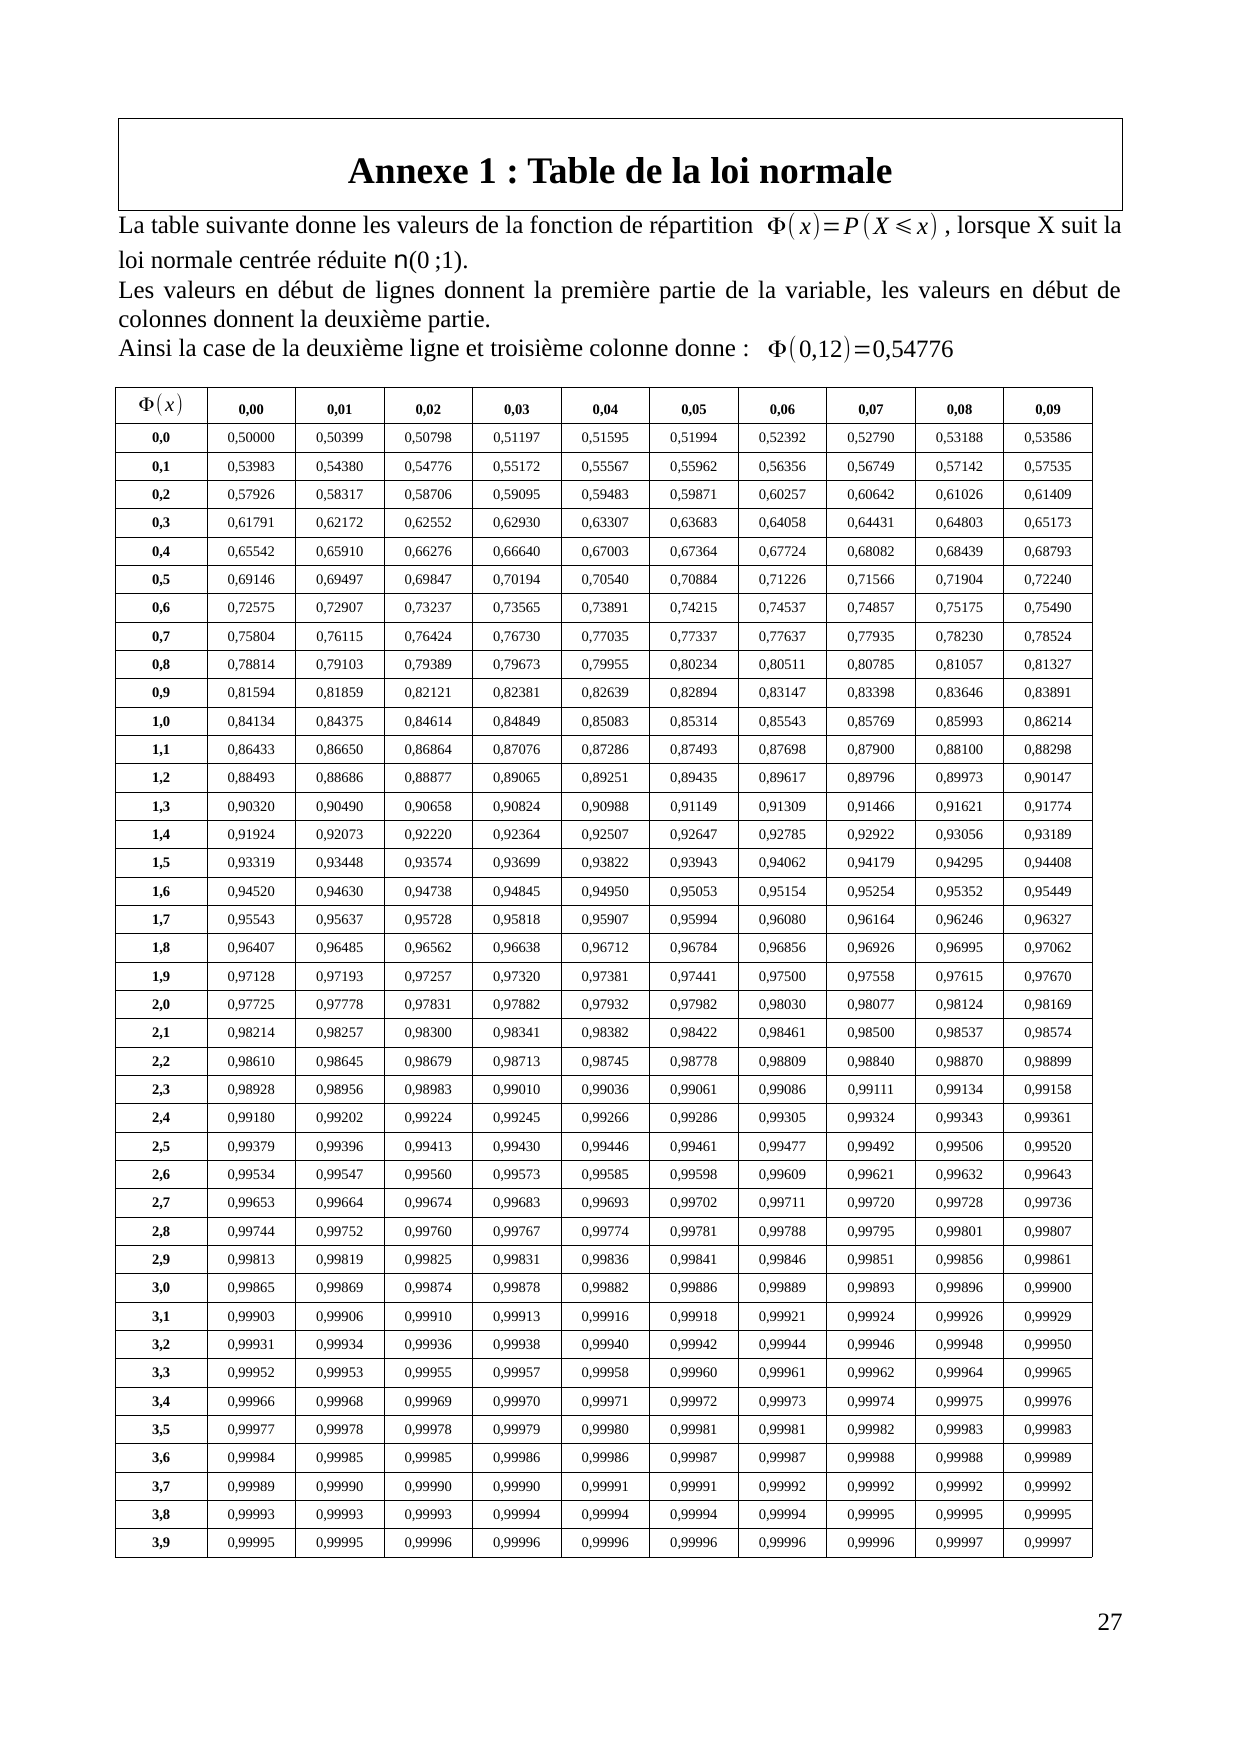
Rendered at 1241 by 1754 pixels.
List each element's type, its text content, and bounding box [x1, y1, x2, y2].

table_cell 0,91621 [916, 793, 1003, 820]
table_cell 0,1 [116, 453, 207, 480]
table_cell 0,99968 [296, 1388, 384, 1415]
table_cell 0,99994 [650, 1501, 738, 1528]
table_cell 0,99461 [650, 1133, 738, 1160]
table_cell 0,66276 [385, 538, 472, 565]
table_cell 0,61791 [208, 509, 295, 537]
table_cell 0,91149 [650, 793, 738, 820]
table_cell 0,99965 [1004, 1359, 1092, 1387]
table_header 0,06 [739, 388, 826, 423]
table_cell 0,99674 [385, 1189, 472, 1217]
table_cell 3,6 [116, 1444, 207, 1472]
table_cell 0,99974 [827, 1388, 915, 1415]
table_cell 0,99653 [208, 1189, 295, 1217]
table_cell 0,79103 [296, 651, 384, 678]
table_cell 0,99973 [739, 1388, 826, 1415]
table_cell 0,66640 [473, 538, 561, 565]
table_cell 1,1 [116, 736, 207, 763]
table_cell 0,99643 [1004, 1161, 1092, 1188]
table_cell 2,1 [116, 1019, 207, 1047]
table_cell 2,2 [116, 1048, 207, 1075]
table_cell 0,99990 [385, 1473, 472, 1500]
table_cell 3,2 [116, 1331, 207, 1358]
table_cell 0,99988 [827, 1444, 915, 1472]
table_cell 0,93574 [385, 849, 472, 877]
table_cell 1,2 [116, 764, 207, 792]
table_cell 0,99938 [473, 1331, 561, 1358]
table_cell 0,59095 [473, 481, 561, 508]
table_cell 0,99926 [916, 1303, 1003, 1330]
table_cell 0,99989 [1004, 1444, 1092, 1472]
table_cell 0,94062 [739, 849, 826, 877]
table_cell 0,99361 [1004, 1104, 1092, 1132]
table_cell 0,99981 [739, 1416, 826, 1443]
table_cell 0,99990 [473, 1473, 561, 1500]
table_cell 0,86864 [385, 736, 472, 763]
table_cell 0,84134 [208, 708, 295, 735]
table_cell 0,63307 [562, 509, 649, 537]
table_cell 0,99980 [562, 1416, 649, 1443]
table_cell 0,75175 [916, 594, 1003, 622]
table_cell 0,99760 [385, 1218, 472, 1245]
table_cell 0,96080 [739, 906, 826, 933]
table_cell 0,97062 [1004, 934, 1092, 962]
table_cell 0,99991 [650, 1473, 738, 1500]
table_cell 0,95254 [827, 878, 915, 905]
table_cell 0,99413 [385, 1133, 472, 1160]
table_cell 0,92364 [473, 821, 561, 848]
table_cell 0,99964 [916, 1359, 1003, 1387]
table_cell 0,87493 [650, 736, 738, 763]
table_cell 0,99992 [1004, 1473, 1092, 1500]
table_cell 0,82121 [385, 679, 472, 707]
table_cell 0,9 [116, 679, 207, 707]
table_cell 0,99061 [650, 1076, 738, 1103]
table_cell 0,65173 [1004, 509, 1092, 537]
table_cell 0,91774 [1004, 793, 1092, 820]
table_cell 0,99996 [473, 1529, 561, 1557]
table_cell 0,2 [116, 481, 207, 508]
table_header [116, 388, 207, 423]
table_cell 0,96327 [1004, 906, 1092, 933]
table_cell 2,7 [116, 1189, 207, 1217]
table_cell 0,99971 [562, 1388, 649, 1415]
table_cell 0,99180 [208, 1104, 295, 1132]
table_cell 0,77637 [739, 623, 826, 650]
table_cell 0,97257 [385, 963, 472, 990]
table_cell 0,89065 [473, 764, 561, 792]
table_cell 2,6 [116, 1161, 207, 1188]
table_cell 0,72240 [1004, 566, 1092, 593]
table_cell 0,71566 [827, 566, 915, 593]
table_cell 0,5 [116, 566, 207, 593]
table_cell 0,99953 [296, 1359, 384, 1387]
table_cell 0,99995 [296, 1529, 384, 1557]
table_cell 1,3 [116, 793, 207, 820]
table_cell 0,99991 [562, 1473, 649, 1500]
table_cell 0,99744 [208, 1218, 295, 1245]
table_cell 0,99893 [827, 1274, 915, 1302]
table_cell 0,99836 [562, 1246, 649, 1273]
table_cell 0,81859 [296, 679, 384, 707]
table_cell 2,0 [116, 991, 207, 1018]
table_cell 0,99882 [562, 1274, 649, 1302]
table_cell 0,57535 [1004, 453, 1092, 480]
table_cell 0,90147 [1004, 764, 1092, 792]
table_cell 0,99324 [827, 1104, 915, 1132]
table_cell 0,61026 [916, 481, 1003, 508]
table_cell 0,69146 [208, 566, 295, 593]
table_cell 0,98778 [650, 1048, 738, 1075]
table_cell 0,99086 [739, 1076, 826, 1103]
table_cell 0,93943 [650, 849, 738, 877]
table_cell 0,87698 [739, 736, 826, 763]
table_cell 0,78230 [916, 623, 1003, 650]
table_cell 0,90824 [473, 793, 561, 820]
table_cell 0,95994 [650, 906, 738, 933]
table_cell 0,99988 [916, 1444, 1003, 1472]
table_cell 0,87286 [562, 736, 649, 763]
table_cell 0,81327 [1004, 651, 1092, 678]
table_cell 0,99767 [473, 1218, 561, 1245]
table_cell 0,98956 [296, 1076, 384, 1103]
table_cell 0,99958 [562, 1359, 649, 1387]
table_cell 0,99869 [296, 1274, 384, 1302]
table_cell 0,98870 [916, 1048, 1003, 1075]
table_cell 0,98077 [827, 991, 915, 1018]
table_cell 0,83646 [916, 679, 1003, 707]
table_cell 0,99520 [1004, 1133, 1092, 1160]
table_cell 0,55962 [650, 453, 738, 480]
table_cell 0,98679 [385, 1048, 472, 1075]
table_cell 0,99970 [473, 1388, 561, 1415]
table_cell 0,84375 [296, 708, 384, 735]
table_cell 0,99996 [650, 1529, 738, 1557]
table_cell 0,97193 [296, 963, 384, 990]
table_cell 0,98928 [208, 1076, 295, 1103]
table_cell 0,99903 [208, 1303, 295, 1330]
table_cell 0,94738 [385, 878, 472, 905]
table_cell 1,6 [116, 878, 207, 905]
table_cell 0,99886 [650, 1274, 738, 1302]
table_cell 0,99801 [916, 1218, 1003, 1245]
table_cell 0,72907 [296, 594, 384, 622]
table_cell 0,83891 [1004, 679, 1092, 707]
table_cell 0,97982 [650, 991, 738, 1018]
table_cell 0,96784 [650, 934, 738, 962]
table_cell 0,99664 [296, 1189, 384, 1217]
table_cell 0,99752 [296, 1218, 384, 1245]
table_cell 0,68082 [827, 538, 915, 565]
table_cell 0,99343 [916, 1104, 1003, 1132]
table_cell 0,98030 [739, 991, 826, 1018]
table_cell 0,79673 [473, 651, 561, 678]
table_cell 0,86650 [296, 736, 384, 763]
table_cell 0,98382 [562, 1019, 649, 1047]
table_cell 0,99305 [739, 1104, 826, 1132]
table_cell 0,6 [116, 594, 207, 622]
table_cell 0,99683 [473, 1189, 561, 1217]
text Ainsi la case de la deuxième ligne et troisième colonne donne : [118, 333, 1122, 364]
text Les valeurs en début de lignes donnent la première partie de la variable, les valeurs en début de colonnes donnent la deuxième partie. [118, 276, 1122, 333]
table_cell 0,99831 [473, 1246, 561, 1273]
table_cell 0,95154 [739, 878, 826, 905]
table_cell 0,94295 [916, 849, 1003, 877]
table_cell 0,97615 [916, 963, 1003, 990]
table_cell 0,93189 [1004, 821, 1092, 848]
table_cell 0,99702 [650, 1189, 738, 1217]
table_cell 0,96562 [385, 934, 472, 962]
table_cell 0,99111 [827, 1076, 915, 1103]
table_cell 0,99825 [385, 1246, 472, 1273]
table_cell 0,3 [116, 509, 207, 537]
table_cell 0,82381 [473, 679, 561, 707]
table_cell 0,99807 [1004, 1218, 1092, 1245]
table_cell 0,74215 [650, 594, 738, 622]
table_cell 0,99976 [1004, 1388, 1092, 1415]
table_cell 0,99856 [916, 1246, 1003, 1273]
table_cell 2,5 [116, 1133, 207, 1160]
table_cell 0,99134 [916, 1076, 1003, 1103]
table_cell 0,89617 [739, 764, 826, 792]
table_cell 0,99813 [208, 1246, 295, 1273]
table_cell 0,96407 [208, 934, 295, 962]
table_cell 0,96485 [296, 934, 384, 962]
table_cell 0,96164 [827, 906, 915, 933]
table_cell 0,80234 [650, 651, 738, 678]
table_cell 0,87900 [827, 736, 915, 763]
table_cell 0,99982 [827, 1416, 915, 1443]
table_cell 0,62552 [385, 509, 472, 537]
table_cell 0,8 [116, 651, 207, 678]
table_cell 0,98422 [650, 1019, 738, 1047]
table_cell 0,52392 [739, 424, 826, 452]
table_cell 0,71226 [739, 566, 826, 593]
table_cell 0,98300 [385, 1019, 472, 1047]
table_cell 0,97381 [562, 963, 649, 990]
table_cell 0,98257 [296, 1019, 384, 1047]
table_header Annexe 1 : Table de la loi normale [119, 119, 1122, 210]
table_cell 0,72575 [208, 594, 295, 622]
table_cell 0,99202 [296, 1104, 384, 1132]
table_cell 0,54776 [385, 453, 472, 480]
table_cell 0,58706 [385, 481, 472, 508]
table_cell 0,99940 [562, 1331, 649, 1358]
table_cell 0,91309 [739, 793, 826, 820]
table_cell 0,99865 [208, 1274, 295, 1302]
table_cell 0,57142 [916, 453, 1003, 480]
table_cell 0,99978 [296, 1416, 384, 1443]
table_cell 0,96246 [916, 906, 1003, 933]
table_cell 0,99916 [562, 1303, 649, 1330]
table_cell 0,88877 [385, 764, 472, 792]
table_cell 0,99989 [208, 1473, 295, 1500]
table_cell 0,56356 [739, 453, 826, 480]
table_cell 0,99632 [916, 1161, 1003, 1188]
table_cell 0,99994 [562, 1501, 649, 1528]
table_cell 0,76424 [385, 623, 472, 650]
table_cell 0,99997 [1004, 1529, 1092, 1557]
table_cell 0,93699 [473, 849, 561, 877]
table_cell 0,73565 [473, 594, 561, 622]
table_cell 0,99972 [650, 1388, 738, 1415]
table_cell 0,78814 [208, 651, 295, 678]
table_cell 0,99913 [473, 1303, 561, 1330]
table_cell 0,85314 [650, 708, 738, 735]
table_cell 0,88686 [296, 764, 384, 792]
table_cell 0,95449 [1004, 878, 1092, 905]
table_cell 0,99948 [916, 1331, 1003, 1358]
table_cell 0,99621 [827, 1161, 915, 1188]
table_cell 0,85083 [562, 708, 649, 735]
table_cell 0,79389 [385, 651, 472, 678]
table_cell 0,99986 [473, 1444, 561, 1472]
table_cell 0,99477 [739, 1133, 826, 1160]
table_cell 0,99931 [208, 1331, 295, 1358]
table_cell 3,4 [116, 1388, 207, 1415]
table_cell 0,99997 [916, 1529, 1003, 1557]
table_cell 0,77935 [827, 623, 915, 650]
table_cell 0,99795 [827, 1218, 915, 1245]
table_cell 0,50399 [296, 424, 384, 452]
table_cell 0,95352 [916, 878, 1003, 905]
table_cell 0,99993 [296, 1501, 384, 1528]
table_cell 0,99910 [385, 1303, 472, 1330]
table_cell 0,99396 [296, 1133, 384, 1160]
table_cell 0,86433 [208, 736, 295, 763]
table_cell 0,52790 [827, 424, 915, 452]
table_cell 0,74537 [739, 594, 826, 622]
table_cell 0,95543 [208, 906, 295, 933]
table_cell 0,51197 [473, 424, 561, 452]
table_cell 0,70884 [650, 566, 738, 593]
table_cell 1,4 [116, 821, 207, 848]
table_cell 0,50000 [208, 424, 295, 452]
table_cell 0,99379 [208, 1133, 295, 1160]
table_cell 0,99598 [650, 1161, 738, 1188]
table_cell 0,53983 [208, 453, 295, 480]
table_cell 0,93319 [208, 849, 295, 877]
table_cell 0,97500 [739, 963, 826, 990]
table_cell 0,88493 [208, 764, 295, 792]
table_cell 0,7 [116, 623, 207, 650]
table_header 0,03 [473, 388, 561, 423]
table_cell 2,4 [116, 1104, 207, 1132]
table_cell 3,1 [116, 1303, 207, 1330]
table_cell 0,98610 [208, 1048, 295, 1075]
table_cell 0,99986 [562, 1444, 649, 1472]
table_cell 0,94950 [562, 878, 649, 905]
table_cell 0,95818 [473, 906, 561, 933]
table_cell 0,99896 [916, 1274, 1003, 1302]
table_cell 0,90320 [208, 793, 295, 820]
table_cell 0,51994 [650, 424, 738, 452]
table_cell 0,89796 [827, 764, 915, 792]
table_cell 0,57926 [208, 481, 295, 508]
table_cell 0,62172 [296, 509, 384, 537]
table_cell 0,99950 [1004, 1331, 1092, 1358]
table_cell 0,99788 [739, 1218, 826, 1245]
table_cell 0,99921 [739, 1303, 826, 1330]
table_cell 0,99985 [385, 1444, 472, 1472]
table_cell 0,99874 [385, 1274, 472, 1302]
table_cell 0,99995 [916, 1501, 1003, 1528]
table_cell 0,88298 [1004, 736, 1092, 763]
table_cell 0,56749 [827, 453, 915, 480]
table_cell 0,96995 [916, 934, 1003, 962]
table_cell 0,99995 [827, 1501, 915, 1528]
table_cell 0,99506 [916, 1133, 1003, 1160]
table_cell 0,92922 [827, 821, 915, 848]
table_cell 0,99918 [650, 1303, 738, 1330]
table_cell 0,90490 [296, 793, 384, 820]
table_cell 0,69497 [296, 566, 384, 593]
table_cell 0,99286 [650, 1104, 738, 1132]
table_cell 0,74857 [827, 594, 915, 622]
table_cell 0,98341 [473, 1019, 561, 1047]
table_cell 0,99900 [1004, 1274, 1092, 1302]
table_cell 0,82894 [650, 679, 738, 707]
table_cell 0,80785 [827, 651, 915, 678]
table_cell 1,9 [116, 963, 207, 990]
table_cell 0,98983 [385, 1076, 472, 1103]
table_cell 0,99819 [296, 1246, 384, 1273]
table_cell 0,96638 [473, 934, 561, 962]
table_cell 0,77337 [650, 623, 738, 650]
table_cell 0,89435 [650, 764, 738, 792]
table_cell 0,53586 [1004, 424, 1092, 452]
table_cell 0,51595 [562, 424, 649, 452]
table_cell 0,92785 [739, 821, 826, 848]
table_cell 0,0 [116, 424, 207, 452]
table_cell 0,60642 [827, 481, 915, 508]
table_cell 0,99977 [208, 1416, 295, 1443]
table_cell 0,98645 [296, 1048, 384, 1075]
table_cell 0,85543 [739, 708, 826, 735]
table_cell 0,69847 [385, 566, 472, 593]
table_cell 0,97778 [296, 991, 384, 1018]
table_cell 0,81057 [916, 651, 1003, 678]
table_cell 0,99961 [739, 1359, 826, 1387]
table_cell 0,99560 [385, 1161, 472, 1188]
table_header 0,05 [650, 388, 738, 423]
table_cell 0,99492 [827, 1133, 915, 1160]
table_cell 0,99975 [916, 1388, 1003, 1415]
table_cell 0,99266 [562, 1104, 649, 1132]
table_cell 0,83147 [739, 679, 826, 707]
table_cell 0,75804 [208, 623, 295, 650]
table_cell 0,59483 [562, 481, 649, 508]
table_cell 3,3 [116, 1359, 207, 1387]
table_cell 0,99711 [739, 1189, 826, 1217]
table_cell 0,98713 [473, 1048, 561, 1075]
table_header 0,08 [916, 388, 1003, 423]
table_cell 0,77035 [562, 623, 649, 650]
table_cell 0,91924 [208, 821, 295, 848]
table_cell 0,82639 [562, 679, 649, 707]
table_cell 0,99774 [562, 1218, 649, 1245]
table_cell 0,99573 [473, 1161, 561, 1188]
table_cell 0,99906 [296, 1303, 384, 1330]
table_cell 0,99993 [385, 1501, 472, 1528]
table_cell 0,99861 [1004, 1246, 1092, 1273]
table_cell 0,98899 [1004, 1048, 1092, 1075]
table_cell 1,5 [116, 849, 207, 877]
table_cell 0,99224 [385, 1104, 472, 1132]
table_cell 0,99889 [739, 1274, 826, 1302]
table_cell 0,65542 [208, 538, 295, 565]
table_cell 0,97558 [827, 963, 915, 990]
table_cell 0,99992 [916, 1473, 1003, 1500]
table_cell 0,98124 [916, 991, 1003, 1018]
table_cell 0,99851 [827, 1246, 915, 1273]
table_cell 0,95728 [385, 906, 472, 933]
table_cell 0,67724 [739, 538, 826, 565]
table_cell 0,99841 [650, 1246, 738, 1273]
table_cell 0,99952 [208, 1359, 295, 1387]
table_cell 0,67364 [650, 538, 738, 565]
table_cell 0,99781 [650, 1218, 738, 1245]
table_cell 0,89973 [916, 764, 1003, 792]
table_cell 0,99981 [650, 1416, 738, 1443]
table_cell 0,99955 [385, 1359, 472, 1387]
table_cell 0,81594 [208, 679, 295, 707]
table_cell 0,94179 [827, 849, 915, 877]
table_cell 0,99994 [739, 1501, 826, 1528]
table_cell 0,99929 [1004, 1303, 1092, 1330]
table_cell 0,99966 [208, 1388, 295, 1415]
table_cell 2,3 [116, 1076, 207, 1103]
table_cell 0,70540 [562, 566, 649, 593]
table_cell 0,96712 [562, 934, 649, 962]
table_cell 0,99534 [208, 1161, 295, 1188]
table_cell 0,95053 [650, 878, 738, 905]
table_cell 0,95637 [296, 906, 384, 933]
table_cell 0,97882 [473, 991, 561, 1018]
table_cell 0,94845 [473, 878, 561, 905]
table_cell 0,54380 [296, 453, 384, 480]
table_cell 0,76730 [473, 623, 561, 650]
table_cell 0,99994 [473, 1501, 561, 1528]
table_cell 0,4 [116, 538, 207, 565]
table_cell 0,99957 [473, 1359, 561, 1387]
table_cell 0,65910 [296, 538, 384, 565]
table_cell 0,94630 [296, 878, 384, 905]
table_cell 0,98574 [1004, 1019, 1092, 1047]
table_cell 0,99245 [473, 1104, 561, 1132]
table_cell 0,99987 [739, 1444, 826, 1472]
table_cell 0,76115 [296, 623, 384, 650]
table_cell 0,91466 [827, 793, 915, 820]
table_cell 0,75490 [1004, 594, 1092, 622]
table_cell 0,99934 [296, 1331, 384, 1358]
table_cell 0,99036 [562, 1076, 649, 1103]
table_cell 0,62930 [473, 509, 561, 537]
table_cell 0,99609 [739, 1161, 826, 1188]
table_cell 0,99693 [562, 1189, 649, 1217]
table_cell 0,99978 [385, 1416, 472, 1443]
table_cell 0,99010 [473, 1076, 561, 1103]
table_header 0,09 [1004, 388, 1092, 423]
table_cell 0,99983 [916, 1416, 1003, 1443]
table_header 0,01 [296, 388, 384, 423]
table_cell 0,97320 [473, 963, 561, 990]
table_cell 0,63683 [650, 509, 738, 537]
table_cell 0,99962 [827, 1359, 915, 1387]
table_cell 0,92507 [562, 821, 649, 848]
table_cell 0,58317 [296, 481, 384, 508]
table_cell 0,96856 [739, 934, 826, 962]
table_cell 0,98214 [208, 1019, 295, 1047]
table_cell 0,79955 [562, 651, 649, 678]
table_cell 0,99992 [739, 1473, 826, 1500]
table_cell 1,8 [116, 934, 207, 962]
table_header 0,02 [385, 388, 472, 423]
table_cell 0,99996 [739, 1529, 826, 1557]
table_cell 0,55567 [562, 453, 649, 480]
table_cell 3,7 [116, 1473, 207, 1500]
table_cell 3,0 [116, 1274, 207, 1302]
table_cell 0,94408 [1004, 849, 1092, 877]
table_cell 0,64431 [827, 509, 915, 537]
table_cell 0,98537 [916, 1019, 1003, 1047]
table_cell 0,92073 [296, 821, 384, 848]
table_cell 0,99158 [1004, 1076, 1092, 1103]
table_cell 0,53188 [916, 424, 1003, 452]
table_cell 0,99924 [827, 1303, 915, 1330]
table_cell 0,99736 [1004, 1189, 1092, 1217]
table_cell 0,98809 [739, 1048, 826, 1075]
table_cell 0,68439 [916, 538, 1003, 565]
table_cell 0,93822 [562, 849, 649, 877]
table_cell 0,83398 [827, 679, 915, 707]
table_cell 0,99979 [473, 1416, 561, 1443]
table_cell 0,99960 [650, 1359, 738, 1387]
table_cell 0,98461 [739, 1019, 826, 1047]
table_cell 0,92220 [385, 821, 472, 848]
table_cell 0,99878 [473, 1274, 561, 1302]
table_cell 0,88100 [916, 736, 1003, 763]
table_cell 3,8 [116, 1501, 207, 1528]
table_cell 0,99946 [827, 1331, 915, 1358]
table_cell 0,99936 [385, 1331, 472, 1358]
table_cell 0,99984 [208, 1444, 295, 1472]
table_cell 0,73237 [385, 594, 472, 622]
table_cell 0,99720 [827, 1189, 915, 1217]
table_cell 0,99985 [296, 1444, 384, 1472]
table_cell 0,98840 [827, 1048, 915, 1075]
table_cell 0,99942 [650, 1331, 738, 1358]
table_cell 0,97831 [385, 991, 472, 1018]
table_cell 0,93448 [296, 849, 384, 877]
table_cell 0,97441 [650, 963, 738, 990]
table_cell 0,89251 [562, 764, 649, 792]
table_cell 0,99995 [208, 1529, 295, 1557]
table_cell 0,99987 [650, 1444, 738, 1472]
table_header 0,04 [562, 388, 649, 423]
table_cell 0,99996 [385, 1529, 472, 1557]
table_cell 0,90988 [562, 793, 649, 820]
table_cell 0,67003 [562, 538, 649, 565]
table_cell 0,99969 [385, 1388, 472, 1415]
table_cell 0,59871 [650, 481, 738, 508]
table_cell 0,87076 [473, 736, 561, 763]
table_cell 0,98745 [562, 1048, 649, 1075]
table_cell 0,86214 [1004, 708, 1092, 735]
table_header 0,07 [827, 388, 915, 423]
table_cell 3,9 [116, 1529, 207, 1557]
table_cell 0,98500 [827, 1019, 915, 1047]
table_cell 0,60257 [739, 481, 826, 508]
table_cell 0,90658 [385, 793, 472, 820]
table_cell 0,71904 [916, 566, 1003, 593]
table_cell 0,95907 [562, 906, 649, 933]
table_cell 0,92647 [650, 821, 738, 848]
table_cell 0,99846 [739, 1246, 826, 1273]
table_cell 0,99992 [827, 1473, 915, 1500]
table_cell 0,96926 [827, 934, 915, 962]
table_cell 0,99944 [739, 1331, 826, 1358]
table_cell 2,9 [116, 1246, 207, 1273]
table_cell 0,97725 [208, 991, 295, 1018]
table_cell 0,99993 [208, 1501, 295, 1528]
table_cell 0,64803 [916, 509, 1003, 537]
table_cell 0,84614 [385, 708, 472, 735]
table_cell 0,99728 [916, 1189, 1003, 1217]
table_cell 0,99446 [562, 1133, 649, 1160]
table_header 0,00 [208, 388, 295, 423]
table_cell 0,98169 [1004, 991, 1092, 1018]
table_cell 0,97932 [562, 991, 649, 1018]
table_cell 0,80511 [739, 651, 826, 678]
table_cell 0,99430 [473, 1133, 561, 1160]
table_cell 0,97128 [208, 963, 295, 990]
table_cell 0,55172 [473, 453, 561, 480]
table_cell 0,85769 [827, 708, 915, 735]
table_cell 0,97670 [1004, 963, 1092, 990]
table_cell 3,5 [116, 1416, 207, 1443]
table_cell 0,99983 [1004, 1416, 1092, 1443]
table_cell 1,7 [116, 906, 207, 933]
table_cell 0,99996 [827, 1529, 915, 1557]
table_cell 0,99995 [1004, 1501, 1092, 1528]
table_cell 0,99585 [562, 1161, 649, 1188]
table_cell 0,50798 [385, 424, 472, 452]
table_cell 0,73891 [562, 594, 649, 622]
table_cell 0,84849 [473, 708, 561, 735]
table_cell 0,70194 [473, 566, 561, 593]
table_cell 0,99996 [562, 1529, 649, 1557]
table_cell 0,99547 [296, 1161, 384, 1188]
table_cell 0,68793 [1004, 538, 1092, 565]
table_cell 2,8 [116, 1218, 207, 1245]
table_cell 0,93056 [916, 821, 1003, 848]
text La table suivante donne les valeurs de la fonction de répartition , lorsque X suit la loi normale centrée réduite n(0 ;1). [118, 211, 1122, 276]
table_cell 0,99990 [296, 1473, 384, 1500]
table_cell 0,85993 [916, 708, 1003, 735]
table_cell 0,94520 [208, 878, 295, 905]
table_cell 0,61409 [1004, 481, 1092, 508]
table_cell 0,64058 [739, 509, 826, 537]
table_cell 0,78524 [1004, 623, 1092, 650]
table_cell 1,0 [116, 708, 207, 735]
